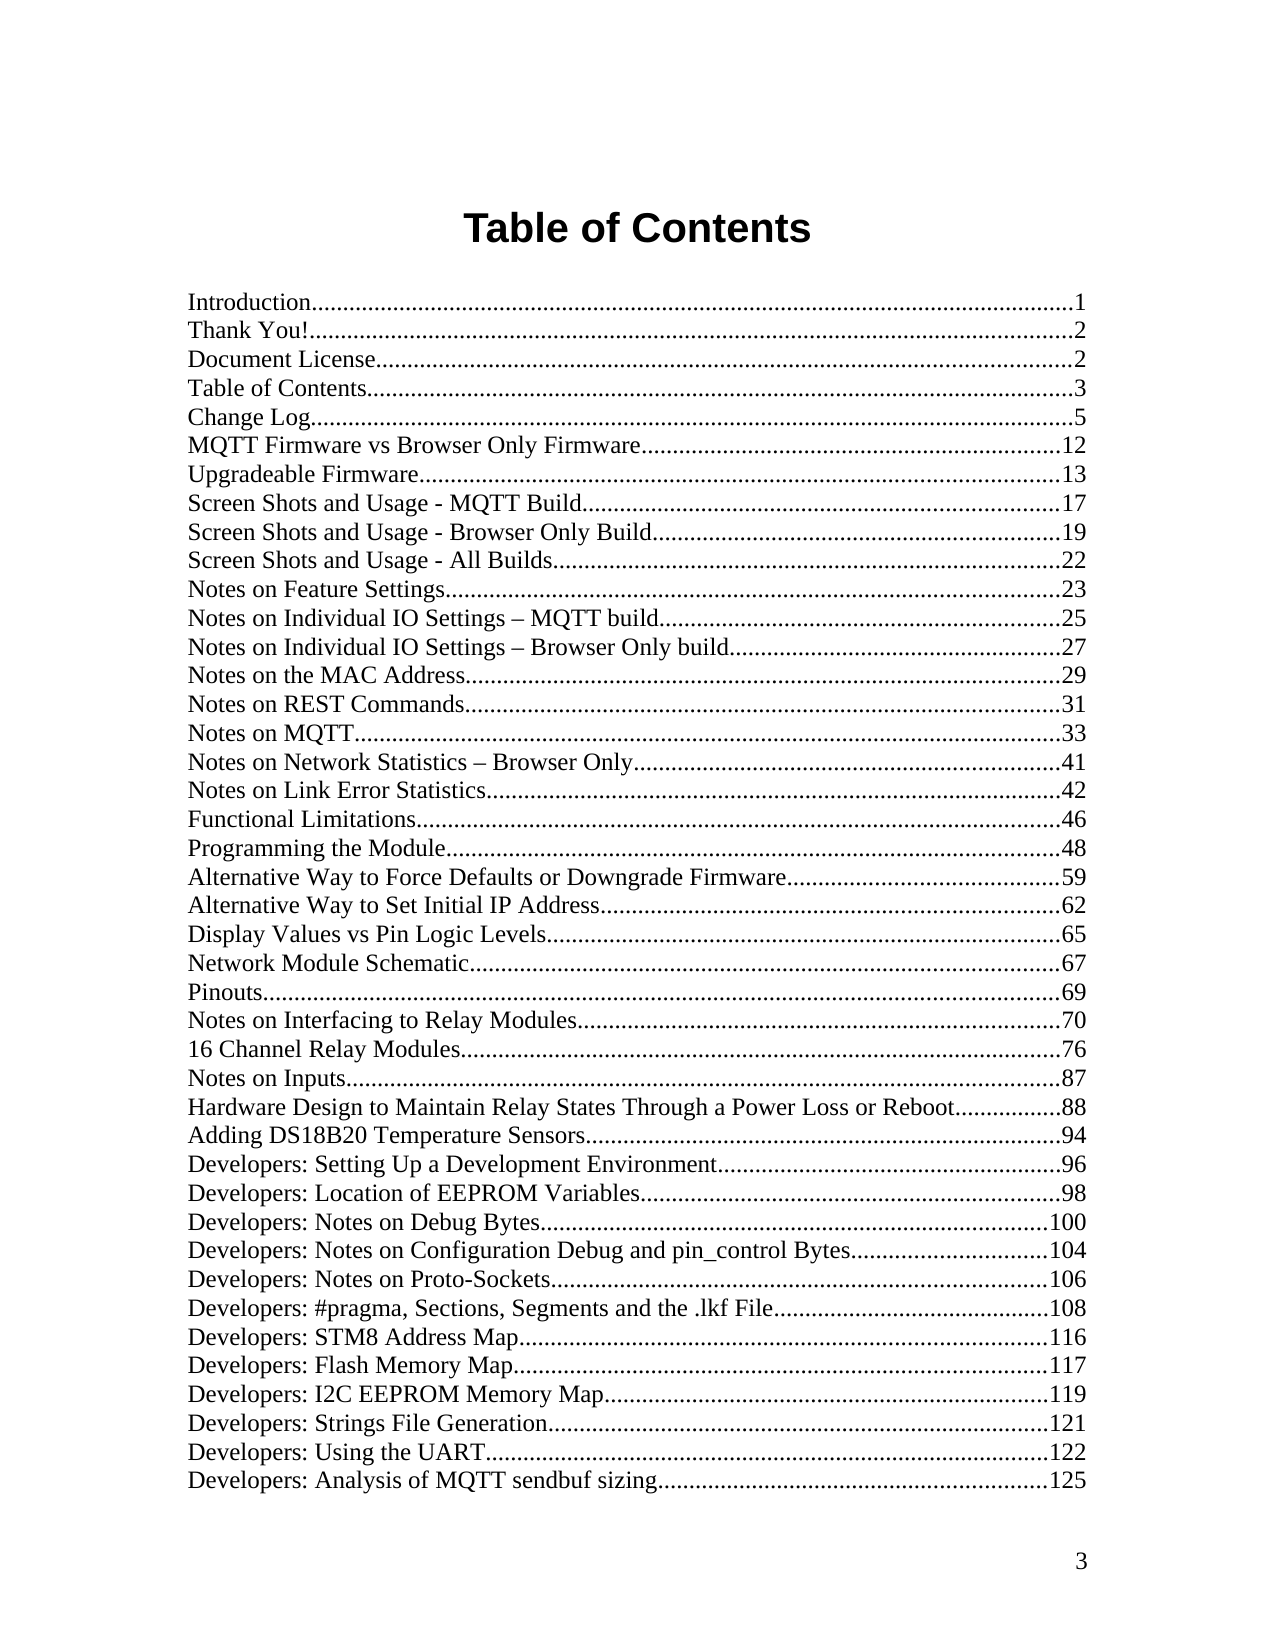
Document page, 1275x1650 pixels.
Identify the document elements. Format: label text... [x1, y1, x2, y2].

text Developers: Setting Up a Development Environment 96 [187, 1149, 1087, 1178]
text Thank You! 2 [187, 315, 1087, 344]
text Notes on Interfacing to Relay Modules 70 [187, 1005, 1087, 1034]
text Notes on Inputs 87 [187, 1063, 1087, 1092]
text Table of Contents 3 [187, 373, 1087, 402]
text Notes on Network Statistics – Browser Only 41 [187, 747, 1087, 775]
text Notes on REST Commands 31 [187, 689, 1087, 718]
text Network Module Schematic 67 [187, 948, 1087, 977]
text Document License 2 [187, 344, 1087, 373]
text Change Log 5 [187, 402, 1087, 430]
text Developers: Analysis of MQTT sendbuf sizing 125 [187, 1465, 1087, 1494]
text Developers: Notes on Configuration Debug and pin_control Bytes 104 [187, 1235, 1087, 1264]
text Notes on the MAC Address 29 [187, 660, 1087, 689]
text MQTT Firmware vs Browser Only Firmware 12 [187, 430, 1087, 459]
text Developers: Notes on Debug Bytes 100 [187, 1207, 1087, 1235]
text Alternative Way to Set Initial IP Address 62 [187, 890, 1087, 919]
text Developers: STM8 Address Map 116 [187, 1322, 1087, 1350]
text Programming the Module 48 [187, 833, 1087, 862]
text Notes on Link Error Statistics 42 [187, 775, 1087, 804]
text Screen Shots and Usage - Browser Only Build 19 [187, 517, 1087, 545]
text Notes on Feature Settings 23 [187, 574, 1087, 603]
text Developers: Flash Memory Map 117 [187, 1350, 1087, 1379]
text Developers: Using the UART 122 [187, 1437, 1087, 1465]
text Developers: #pragma, Sections, Segments and the .lkf File 108 [187, 1293, 1087, 1322]
text Developers: I2C EEPROM Memory Map 119 [187, 1379, 1087, 1408]
text Developers: Strings File Generation 121 [187, 1408, 1087, 1437]
text Developers: Notes on Proto-Sockets 106 [187, 1264, 1087, 1293]
text Notes on Individual IO Settings – Browser Only build 27 [187, 632, 1087, 660]
text Notes on MQTT 33 [187, 718, 1087, 747]
text Screen Shots and Usage - MQTT Build 17 [187, 488, 1087, 517]
text 16 Channel Relay Modules 76 [187, 1034, 1087, 1063]
text Pinouts 69 [187, 977, 1087, 1005]
text Developers: Location of EEPROM Variables 98 [187, 1178, 1087, 1207]
text Functional Limitations 46 [187, 804, 1087, 833]
text Alternative Way to Force Defaults or Downgrade Firmware 59 [187, 862, 1087, 890]
text Display Values vs Pin Logic Levels 65 [187, 919, 1087, 948]
text Upgradeable Firmware 13 [187, 459, 1087, 488]
text Notes on Individual IO Settings – MQTT build 25 [187, 603, 1087, 632]
text Screen Shots and Usage - All Builds 22 [187, 545, 1087, 574]
subtitle Table of Contents [187, 204, 1087, 252]
text Hardware Design to Maintain Relay States Through a Power Loss or Reboot 88 [187, 1092, 1087, 1120]
text Adding DS18B20 Temperature Sensors 94 [187, 1120, 1087, 1149]
text Introduction 1 [187, 287, 1087, 315]
